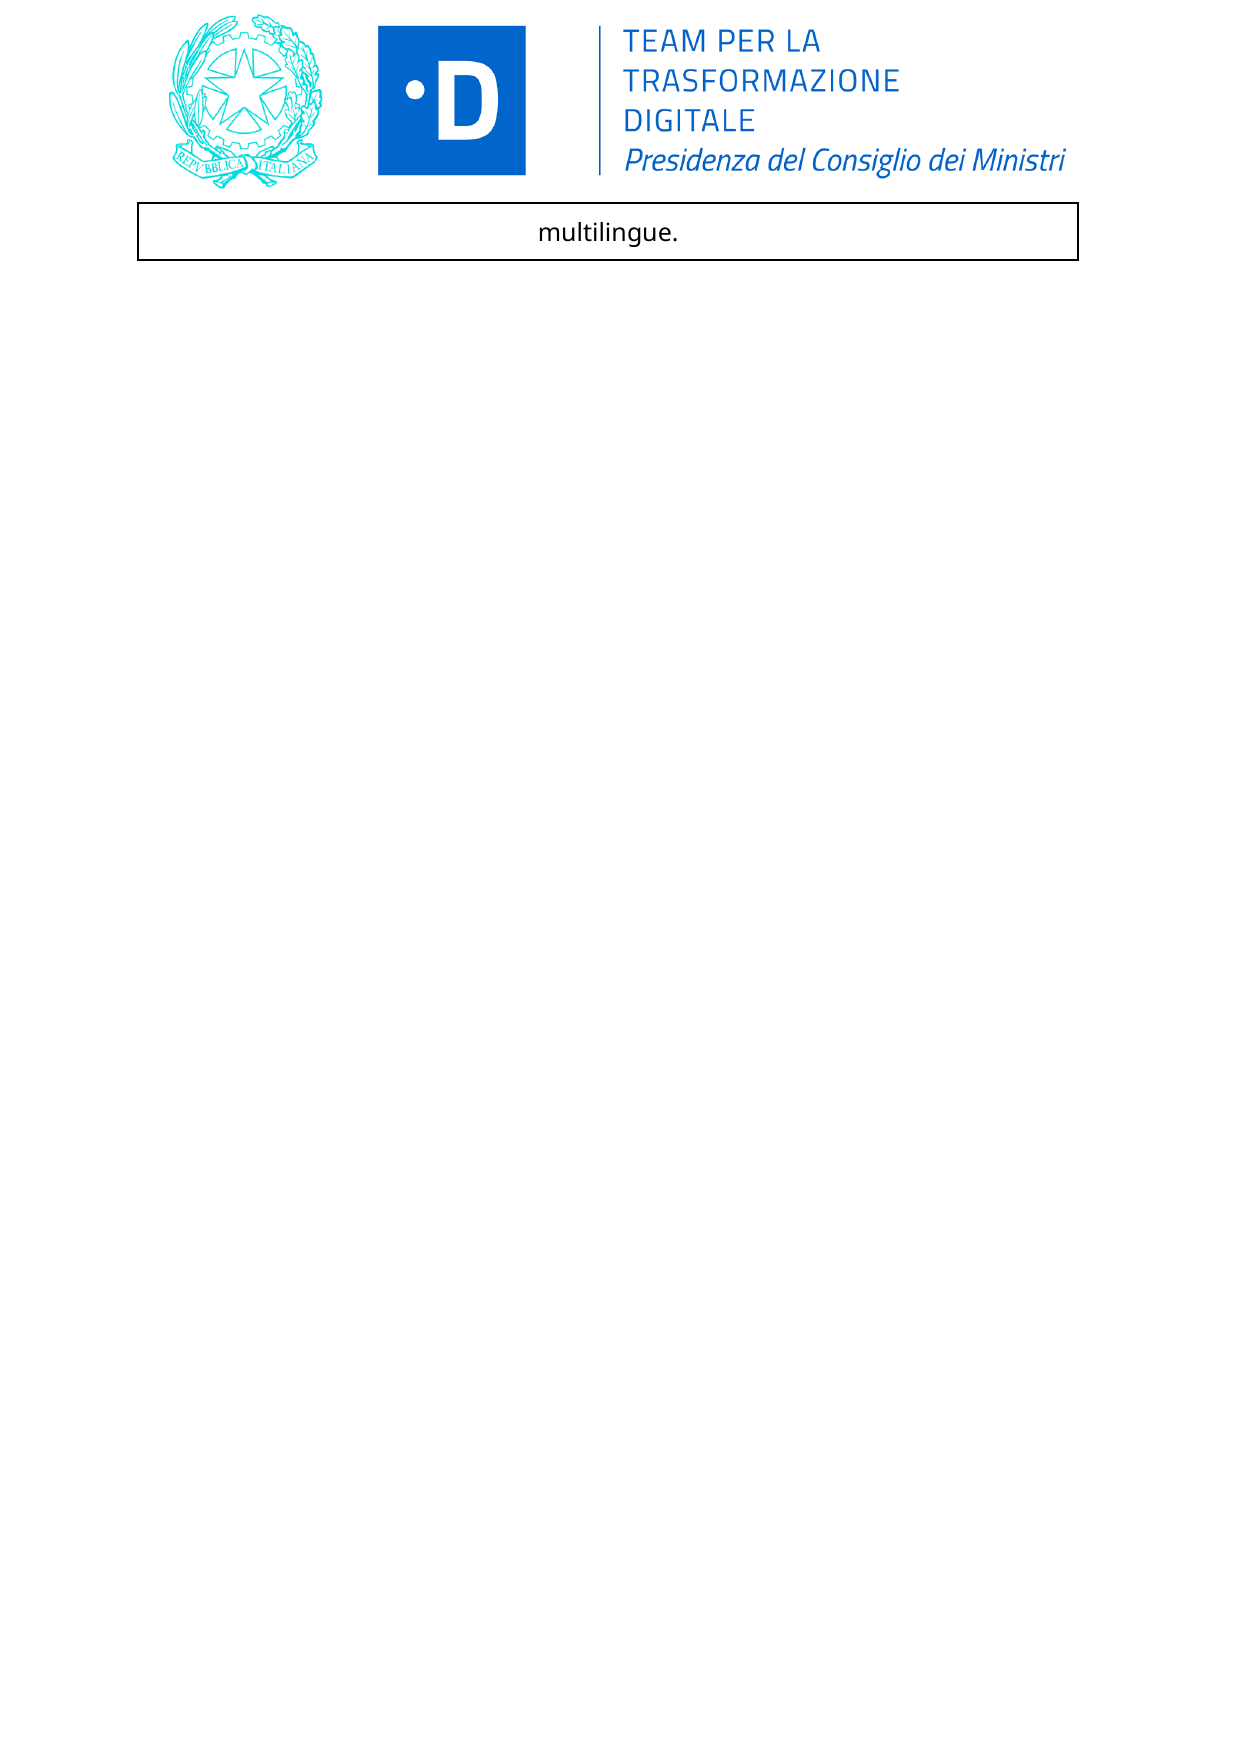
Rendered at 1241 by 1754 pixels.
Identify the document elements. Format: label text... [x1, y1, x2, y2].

picture [150, 0, 1091, 203]
table_header multilingue. [139, 204, 1077, 259]
